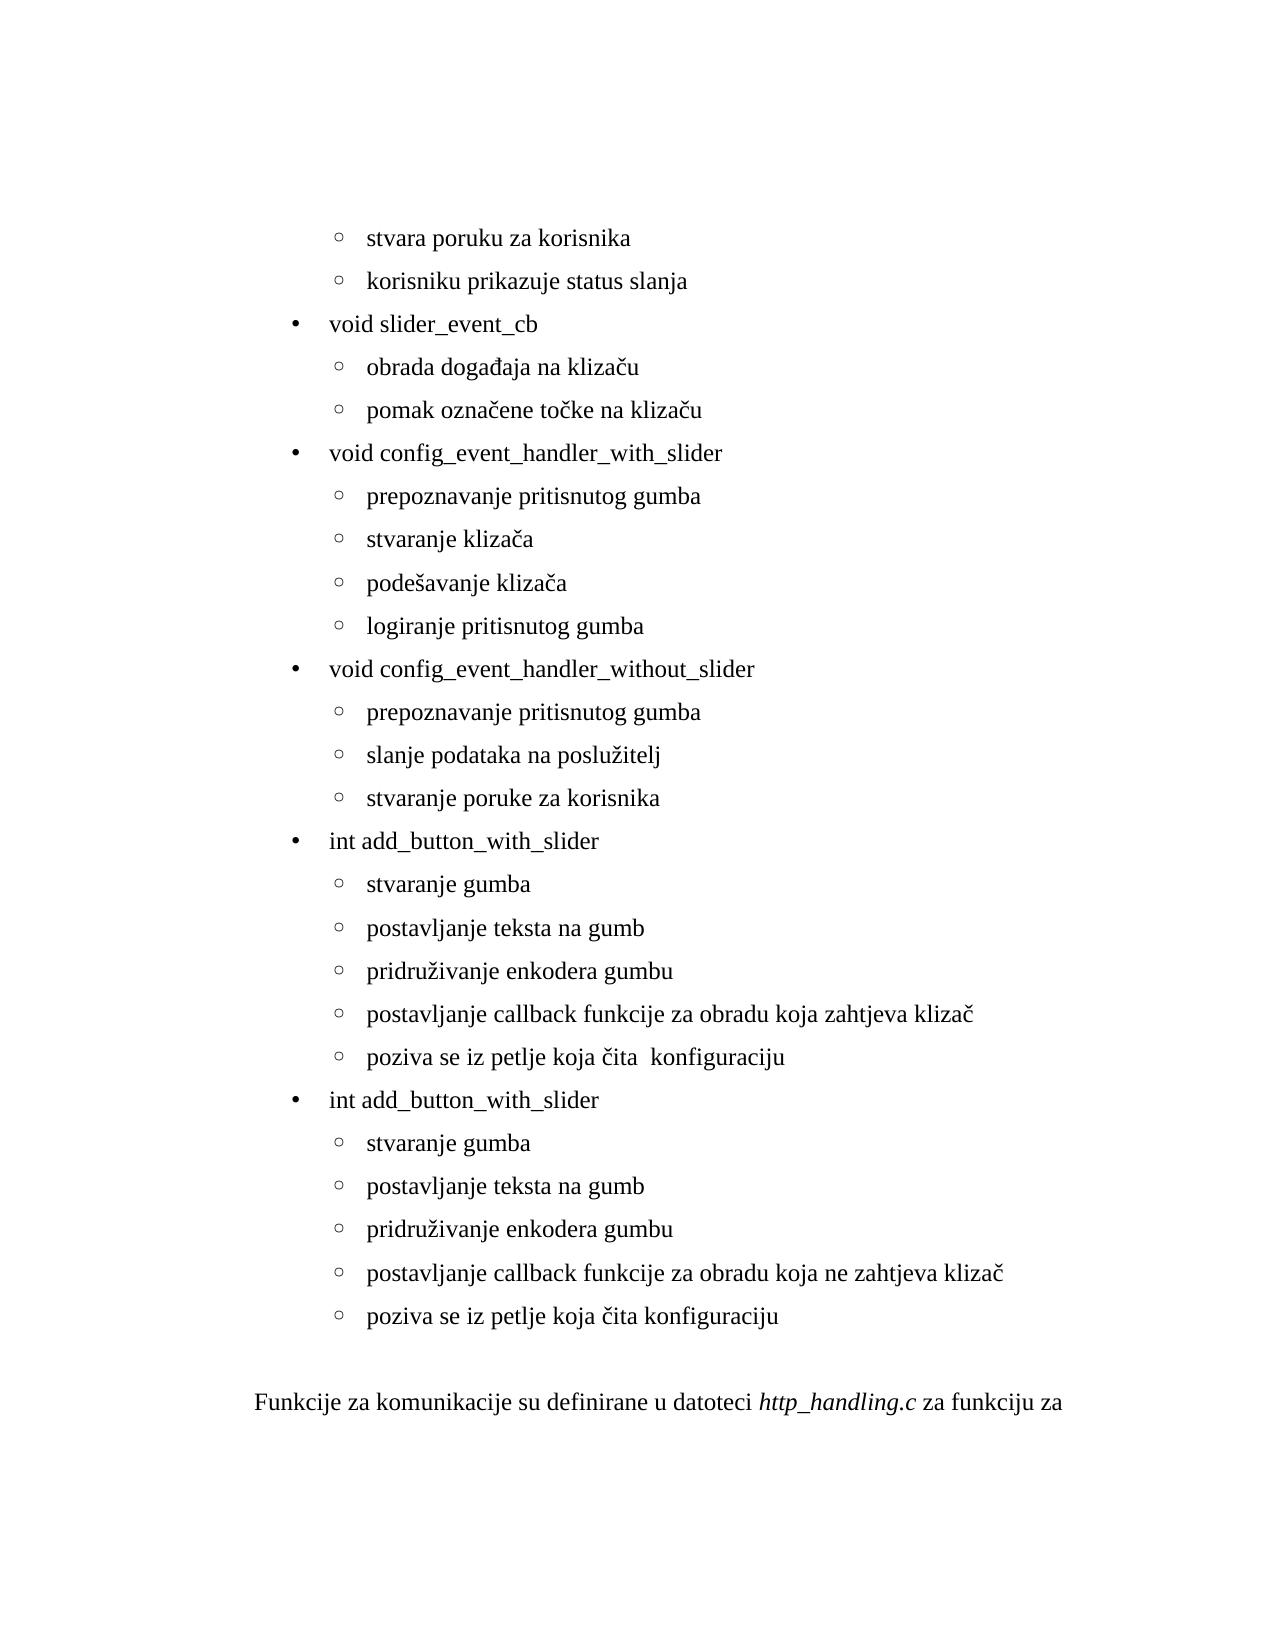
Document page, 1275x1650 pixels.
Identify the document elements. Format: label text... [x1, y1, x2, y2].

list poziva se iz petlje koja čita konfiguraciju [329, 1301, 1127, 1329]
list korisniku prikazuje status slanja [329, 266, 1127, 294]
list int add_button_with_slider [291, 826, 1127, 855]
list stvaranje gumba [329, 1128, 1127, 1157]
list slanje podataka na poslužitelj [329, 740, 1127, 769]
list poziva se iz petlje koja čita konfiguraciju [329, 1042, 1127, 1071]
list stvaranje poruke za korisnika [329, 783, 1127, 812]
list podešavanje klizača [329, 568, 1127, 596]
list pridruživanje enkodera gumbu [329, 1214, 1127, 1243]
list void config_event_handler_with_slider [291, 438, 1127, 467]
list logiranje pritisnutog gumba [329, 611, 1127, 639]
list postavljanje callback funkcije za obradu koja ne zahtjeva klizač [329, 1258, 1127, 1286]
list postavljanje teksta na gumb [329, 1171, 1127, 1200]
list prepoznavanje pritisnutog gumba [329, 481, 1127, 510]
list postavljanje teksta na gumb [329, 913, 1127, 941]
list obrada događaja na klizaču [329, 352, 1127, 381]
list pomak označene točke na klizaču [329, 395, 1127, 424]
list stvara poruku za korisnika [329, 223, 1127, 251]
text Funkcije za komunikacije su definirane u datoteci http_handling.c za funkciju za [254, 1387, 1127, 1416]
list int add_button_with_slider [291, 1085, 1127, 1114]
list void config_event_handler_without_slider [291, 654, 1127, 683]
list stvaranje gumba [329, 869, 1127, 898]
list prepoznavanje pritisnutog gumba [329, 697, 1127, 726]
list pridruživanje enkodera gumbu [329, 956, 1127, 984]
list void slider_event_cb [291, 309, 1127, 338]
list postavljanje callback funkcije za obradu koja zahtjeva klizač [329, 999, 1127, 1028]
list stvaranje klizača [329, 524, 1127, 553]
